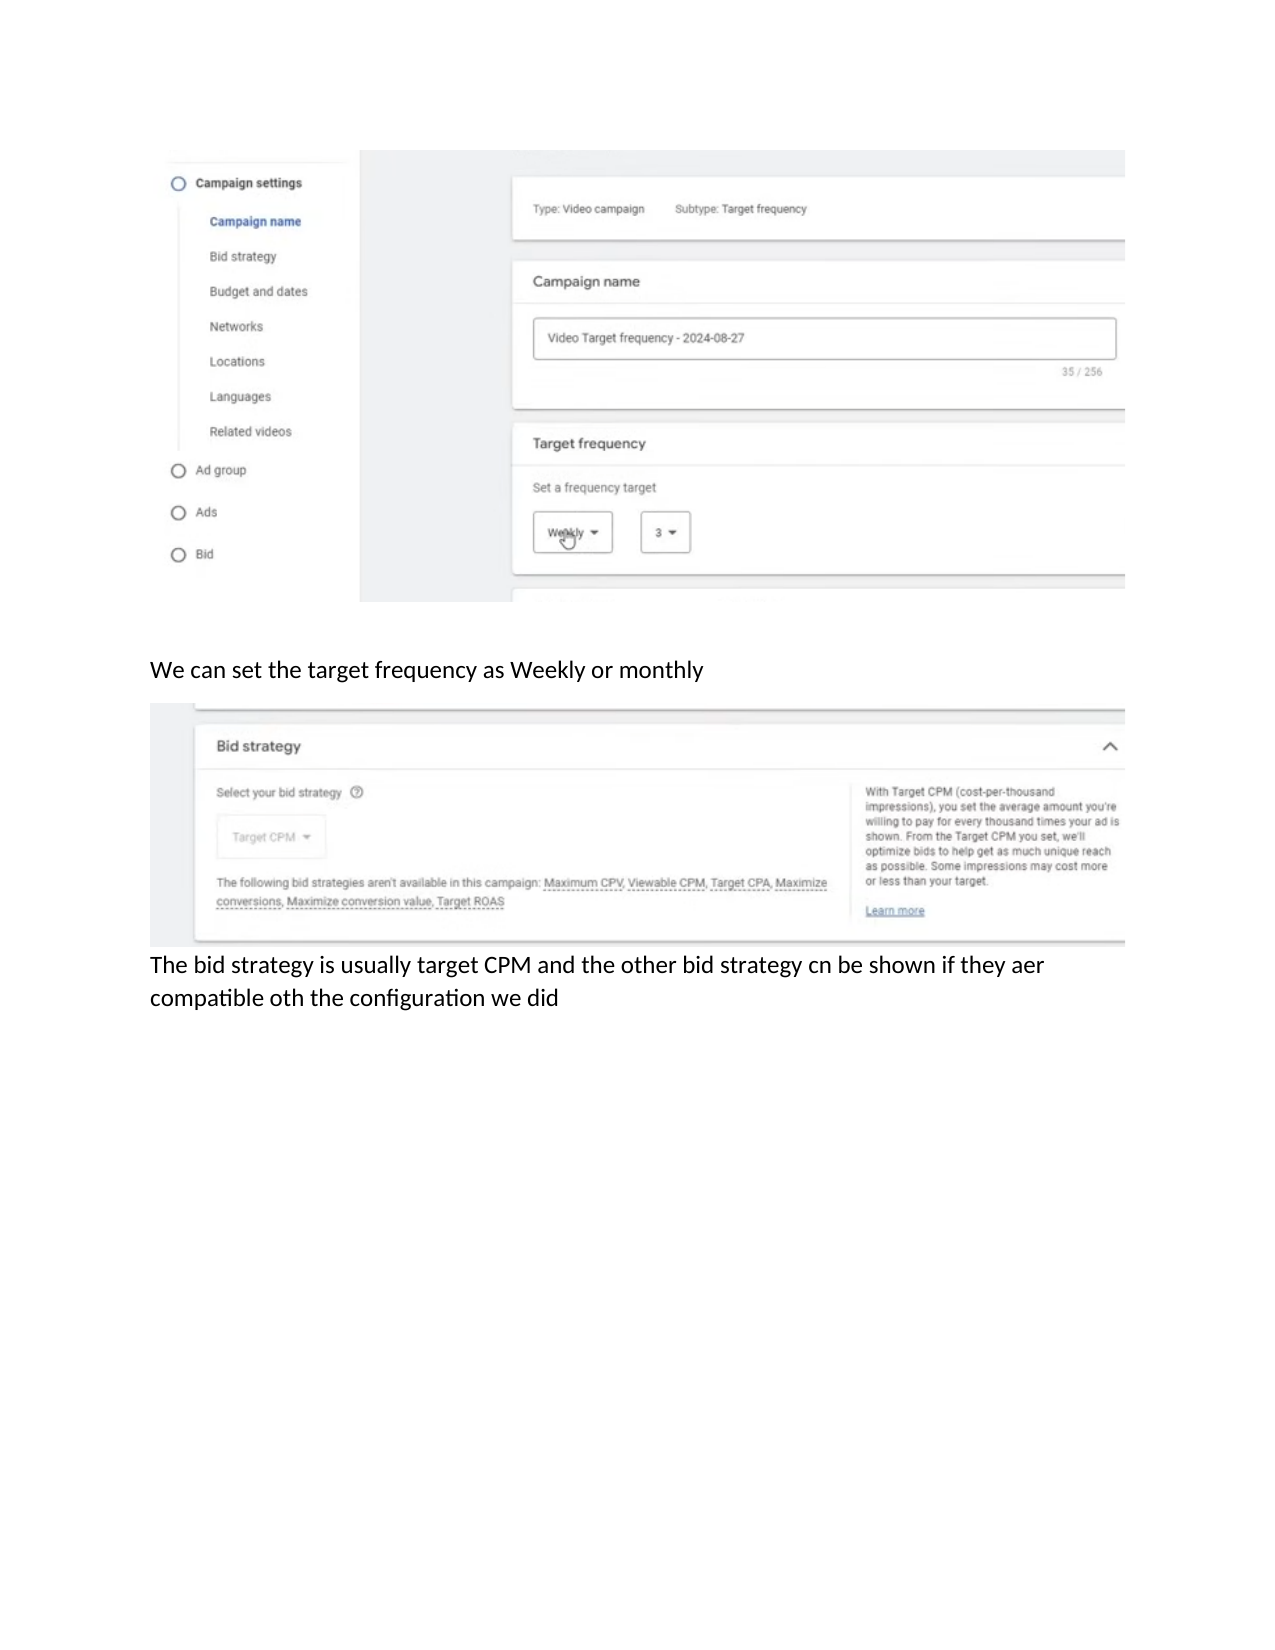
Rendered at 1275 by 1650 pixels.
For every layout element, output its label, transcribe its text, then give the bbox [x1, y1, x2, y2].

text We can set the target frequency as Weekly or monthly [150, 654, 1125, 684]
text The bid strategy is usually target CPM and the other bid strategy cn be shown if they aer compatible oth the configuration we did [150, 947, 1125, 1012]
picture [150, 150, 1125, 602]
picture [150, 703, 1125, 947]
